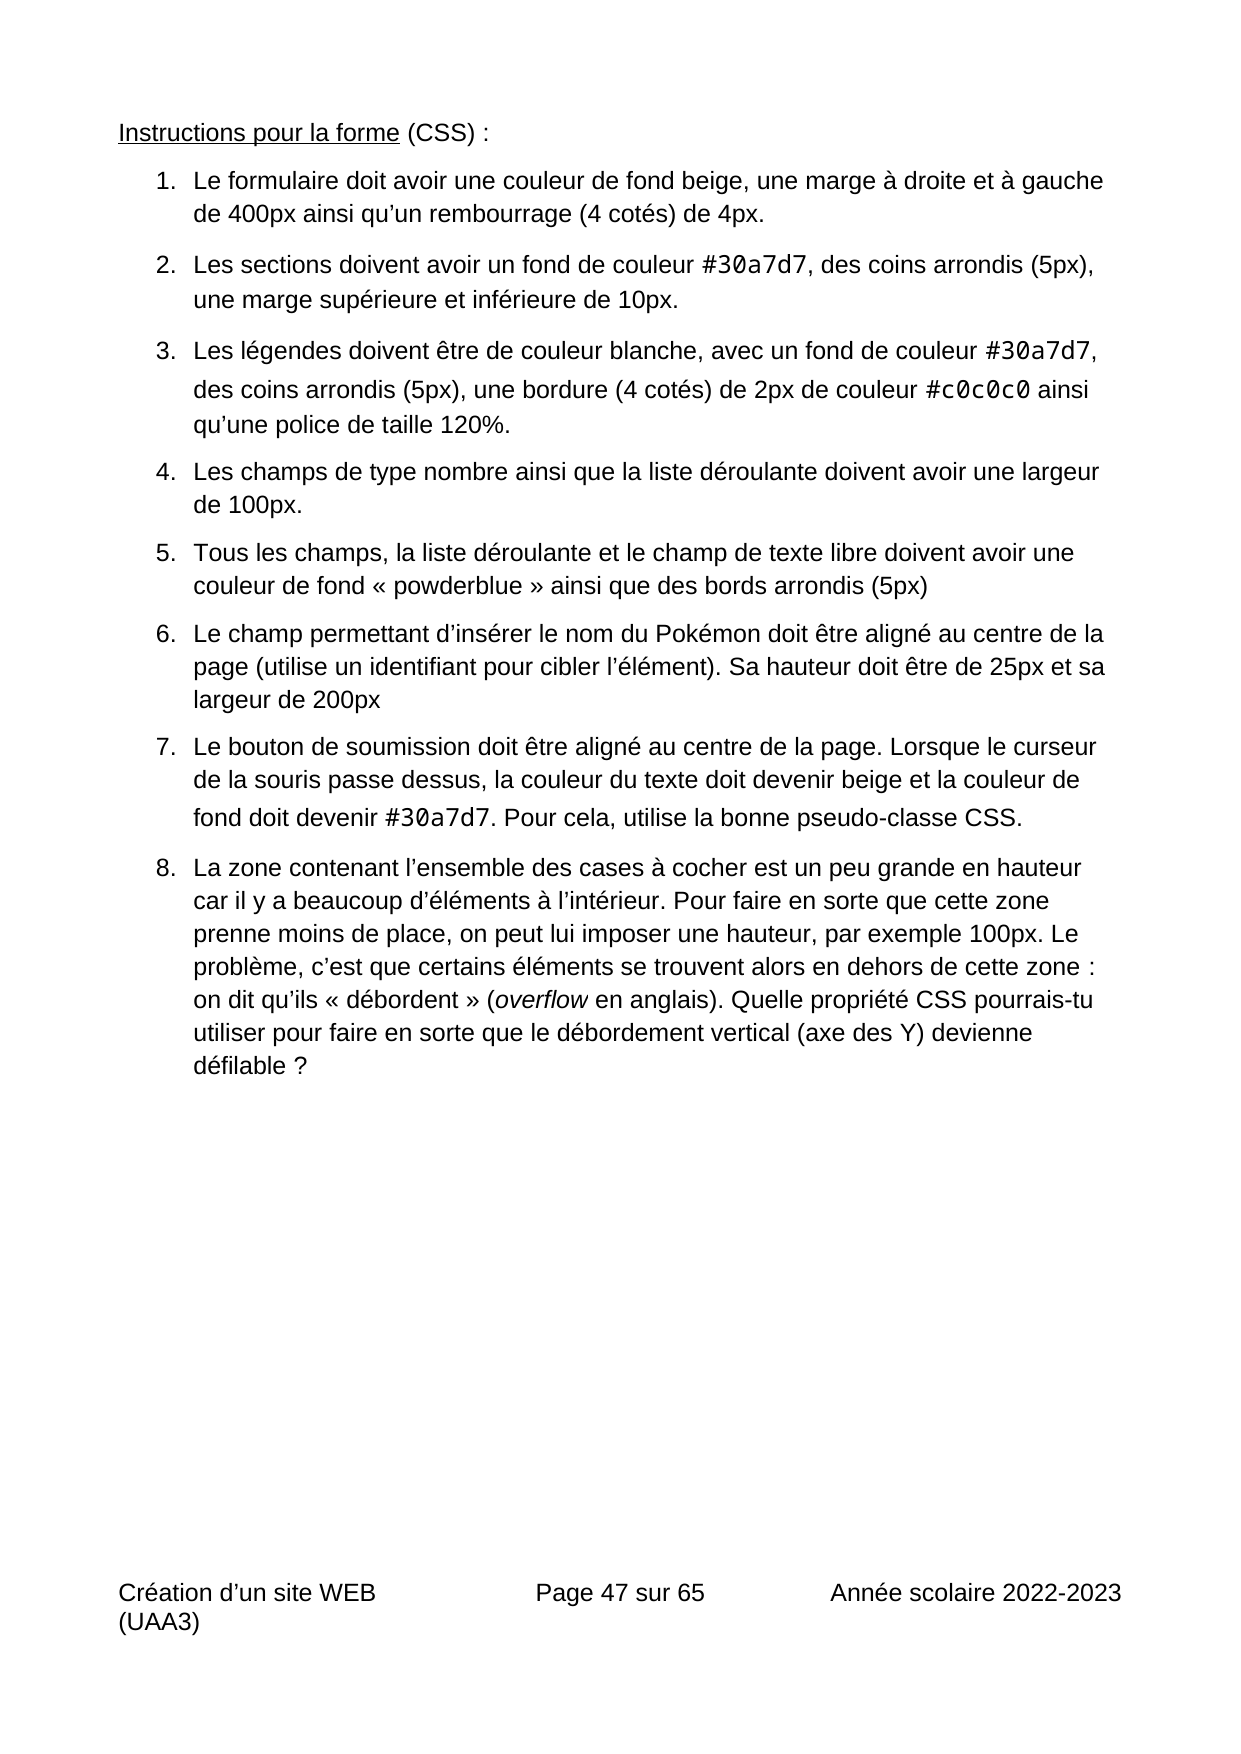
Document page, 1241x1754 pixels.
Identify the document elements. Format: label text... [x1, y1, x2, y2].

list La zone contenant l’ensemble des cases à cocher est un peu grande en hauteur car il y a beaucoup d’éléments à l’intérieur. Pour faire en sorte que cette zone prenne moins de place, on peut lui imposer une hauteur, par exemple 100px. Le problème, c’est que certains éléments se trouvent alors en dehors de cette zone : on dit qu’ils « débordent » (overflow en anglais). Quelle propriété CSS pourrais-tu utiliser pour faire en sorte que le débordement vertical (axe des Y) devienne défilable ? [156, 853, 1122, 1080]
list Tous les champs, la liste déroulante et le champ de texte libre doivent avoir une couleur de fond « powderblue » ainsi que des bords arrondis (5px) [156, 538, 1122, 600]
list Le bouton de soumission doit être aligné au centre de la page. Lorsque le curseur de la souris passe dessus, la couleur du texte doit devenir beige et la couleur de fond doit devenir #30a7d7. Pour cela, utilise la bonne pseudo-classe CSS. [156, 732, 1122, 833]
text Instructions pour la forme (CSS) : [118, 118, 1122, 147]
list Les champs de type nombre ainsi que la liste déroulante doivent avoir une largeur de 100px. [156, 457, 1122, 519]
list Les légendes doivent être de couleur blanche, avec un fond de couleur #30a7d7, des coins arrondis (5px), une bordure (4 cotés) de 2px de couleur #c0c0c0 ainsi qu’une police de taille 120%. [156, 332, 1122, 438]
list Le formulaire doit avoir une couleur de fond beige, une marge à droite et à gauche de 400px ainsi qu’un rembourrage (4 cotés) de 4px. [156, 166, 1122, 227]
list Les sections doivent avoir un fond de couleur #30a7d7, des coins arrondis (5px), une marge supérieure et inférieure de 10px. [156, 246, 1122, 313]
list Le champ permettant d’insérer le nom du Pokémon doit être aligné au centre de la page (utilise un identifiant pour cibler l’élément). Sa hauteur doit être de 25px et sa largeur de 200px [156, 619, 1122, 713]
